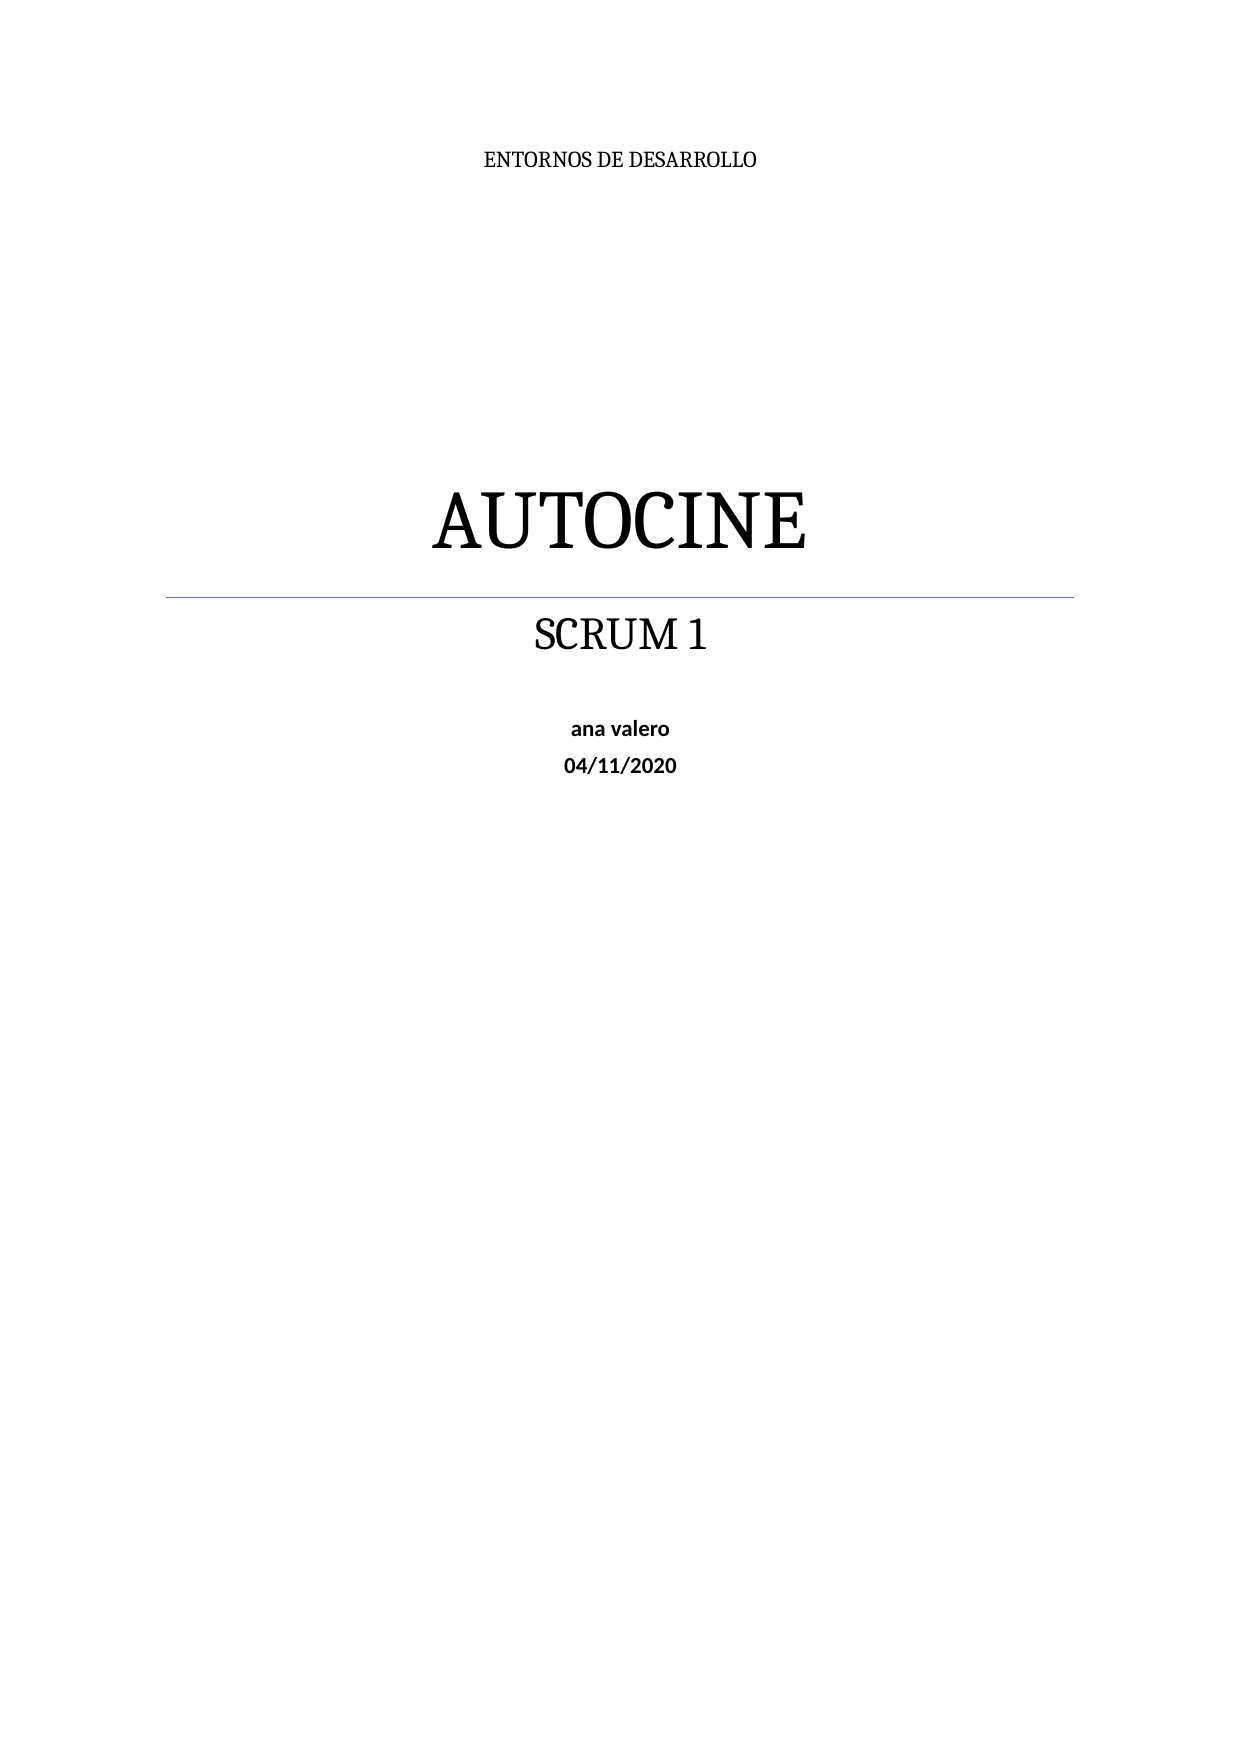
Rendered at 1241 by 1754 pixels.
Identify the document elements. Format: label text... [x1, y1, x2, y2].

table_cell SCRUM 1 [166, 598, 1074, 672]
table_cell 04/11/2020 [166, 747, 1074, 784]
table_cell ana valero [166, 709, 1074, 747]
table_cell AUTOCINE [166, 447, 1074, 597]
table_cell [166, 672, 1074, 709]
table_header eNTORNOS DE DESARROLLO [166, 147, 1074, 447]
